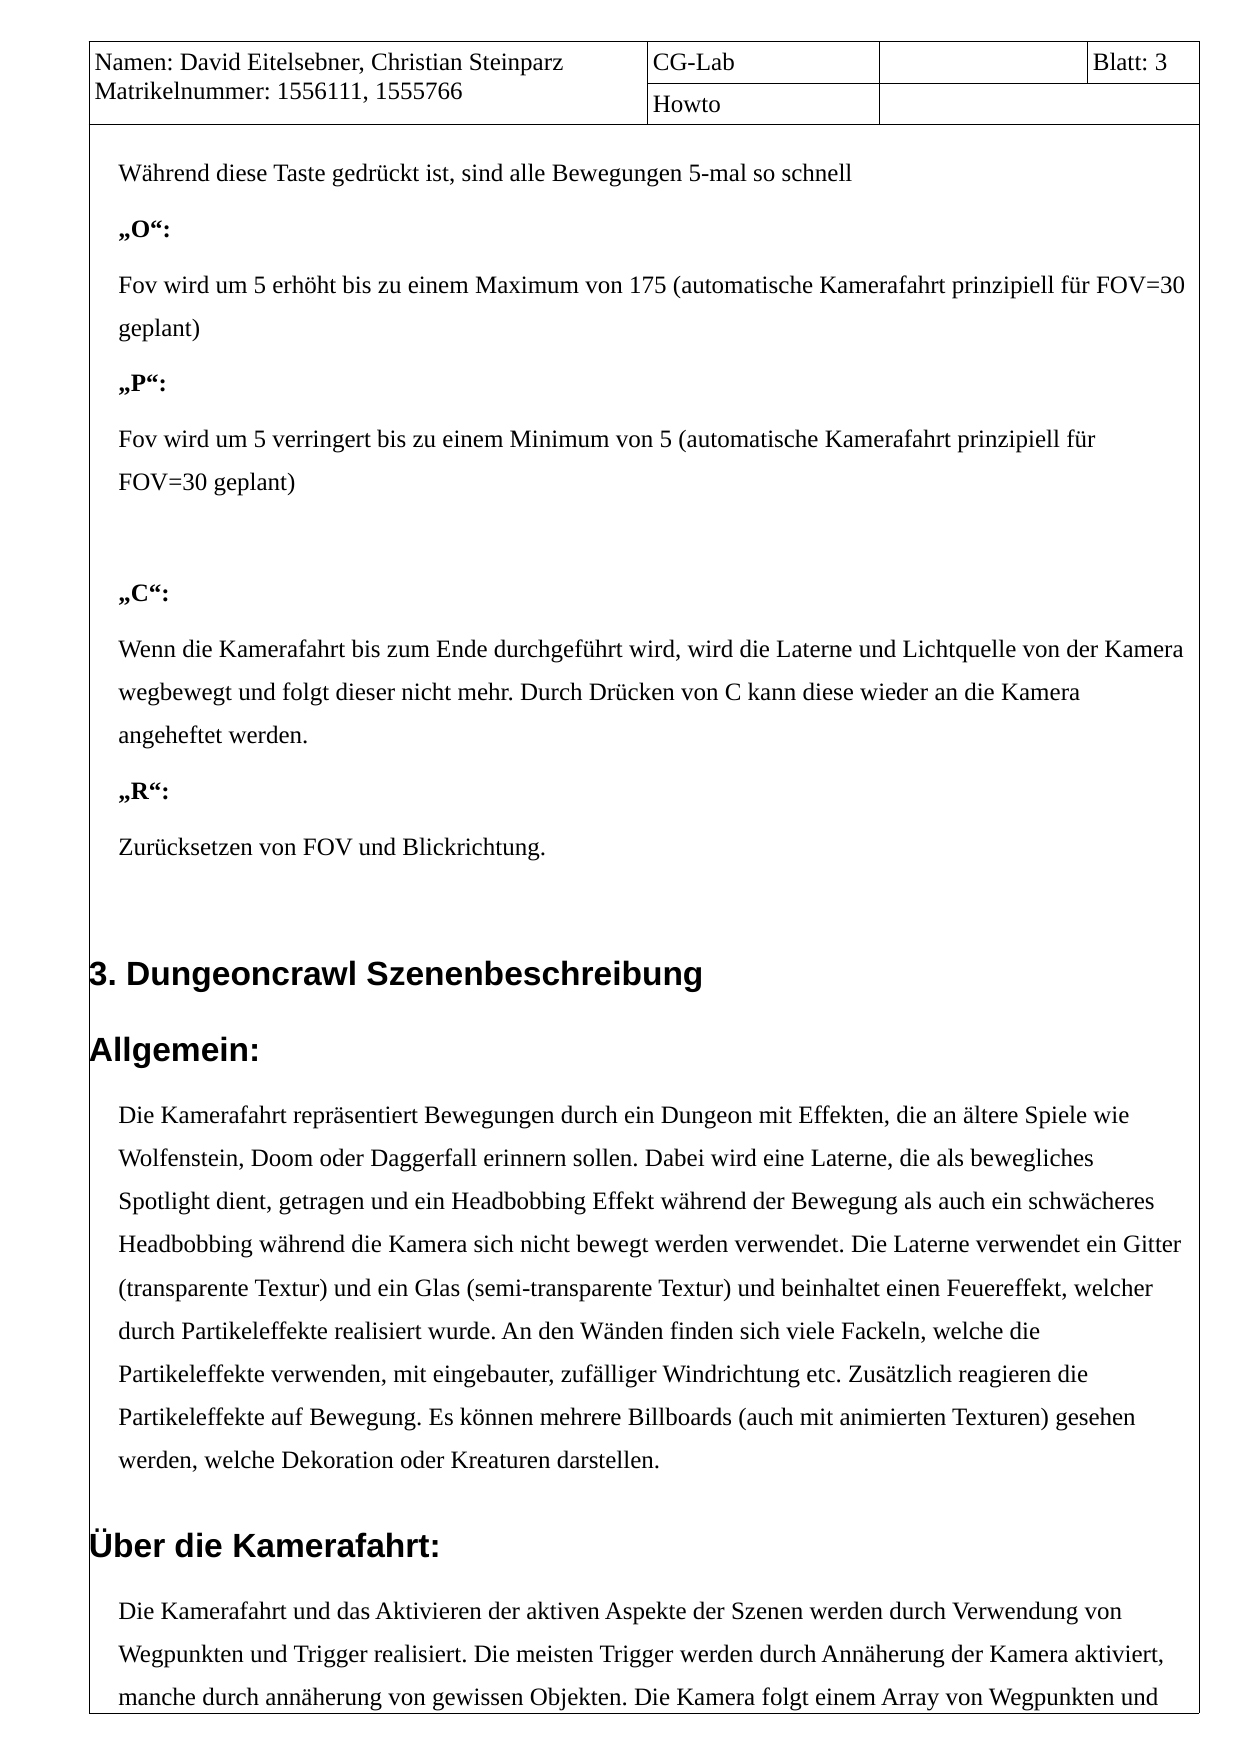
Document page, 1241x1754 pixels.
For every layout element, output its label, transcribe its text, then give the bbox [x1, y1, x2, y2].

text Die Kamerafahrt und das Aktivieren der aktiven Aspekte der Szenen werden durch Verwendung von Wegpunkten und Trigger realisiert. Die meisten Trigger werden durch Annäherung der Kamera aktiviert, manche durch annäherung von gewissen Objekten. Die Kamera folgt einem Array von Wegpunkten und [118, 1596, 1187, 1711]
text Während diese Taste gedrückt ist, sind alle Bewegungen 5-mal so schnell [118, 158, 1187, 187]
text Die Kamerafahrt repräsentiert Bewegungen durch ein Dungeon mit Effekten, die an ältere Spiele wie Wolfenstein, Doom oder Daggerfall erinnern sollen. Dabei wird eine Laterne, die als bewegliches Spotlight dient, getragen und ein Headbobbing Effekt während der Bewegung als auch ein schwächeres Headbobbing während die Kamera sich nicht bewegt werden verwendet. Die Laterne verwendet ein Gitter (transparente Textur) und ein Glas (semi-transparente Textur) und beinhaltet einen Feuereffekt, welcher durch Partikeleffekte realisiert wurde. An den Wänden finden sich viele Fackeln, welche die Partikeleffekte verwenden, mit eingebauter, zufälliger Windrichtung etc. Zusätzlich reagieren die Partikeleffekte auf Bewegung. Es können mehrere Billboards (auch mit animierten Texturen) gesehen werden, welche Dekoration oder Kreaturen darstellen. [118, 1100, 1187, 1474]
text „C“: [118, 578, 1187, 607]
text Fov wird um 5 verringert bis zu einem Minimum von 5 (automatische Kamerafahrt prinzipiell für FOV=30 geplant) [118, 424, 1187, 496]
subtitle Über die Kamerafahrt: [90, 1526, 1199, 1564]
text Zurücksetzen von FOV und Blickrichtung. [118, 832, 1187, 860]
text „P“: [118, 368, 1187, 397]
text „R“: [118, 776, 1187, 805]
subtitle Allgemein: [90, 1030, 1199, 1068]
text Wenn die Kamerafahrt bis zum Ende durchgeführt wird, wird die Laterne und Lichtquelle von der Kamera wegbewegt und folgt dieser nicht mehr. Durch Drücken von C kann diese wieder an die Kamera angeheftet werden. [118, 634, 1187, 749]
text Fov wird um 5 erhöht bis zu einem Maximum von 175 (automatische Kamerafahrt prinzipiell für FOV=30 geplant) [118, 270, 1187, 342]
subtitle 3. Dungeoncrawl Szenenbeschreibung [90, 953, 1199, 992]
text „O“: [118, 214, 1187, 243]
